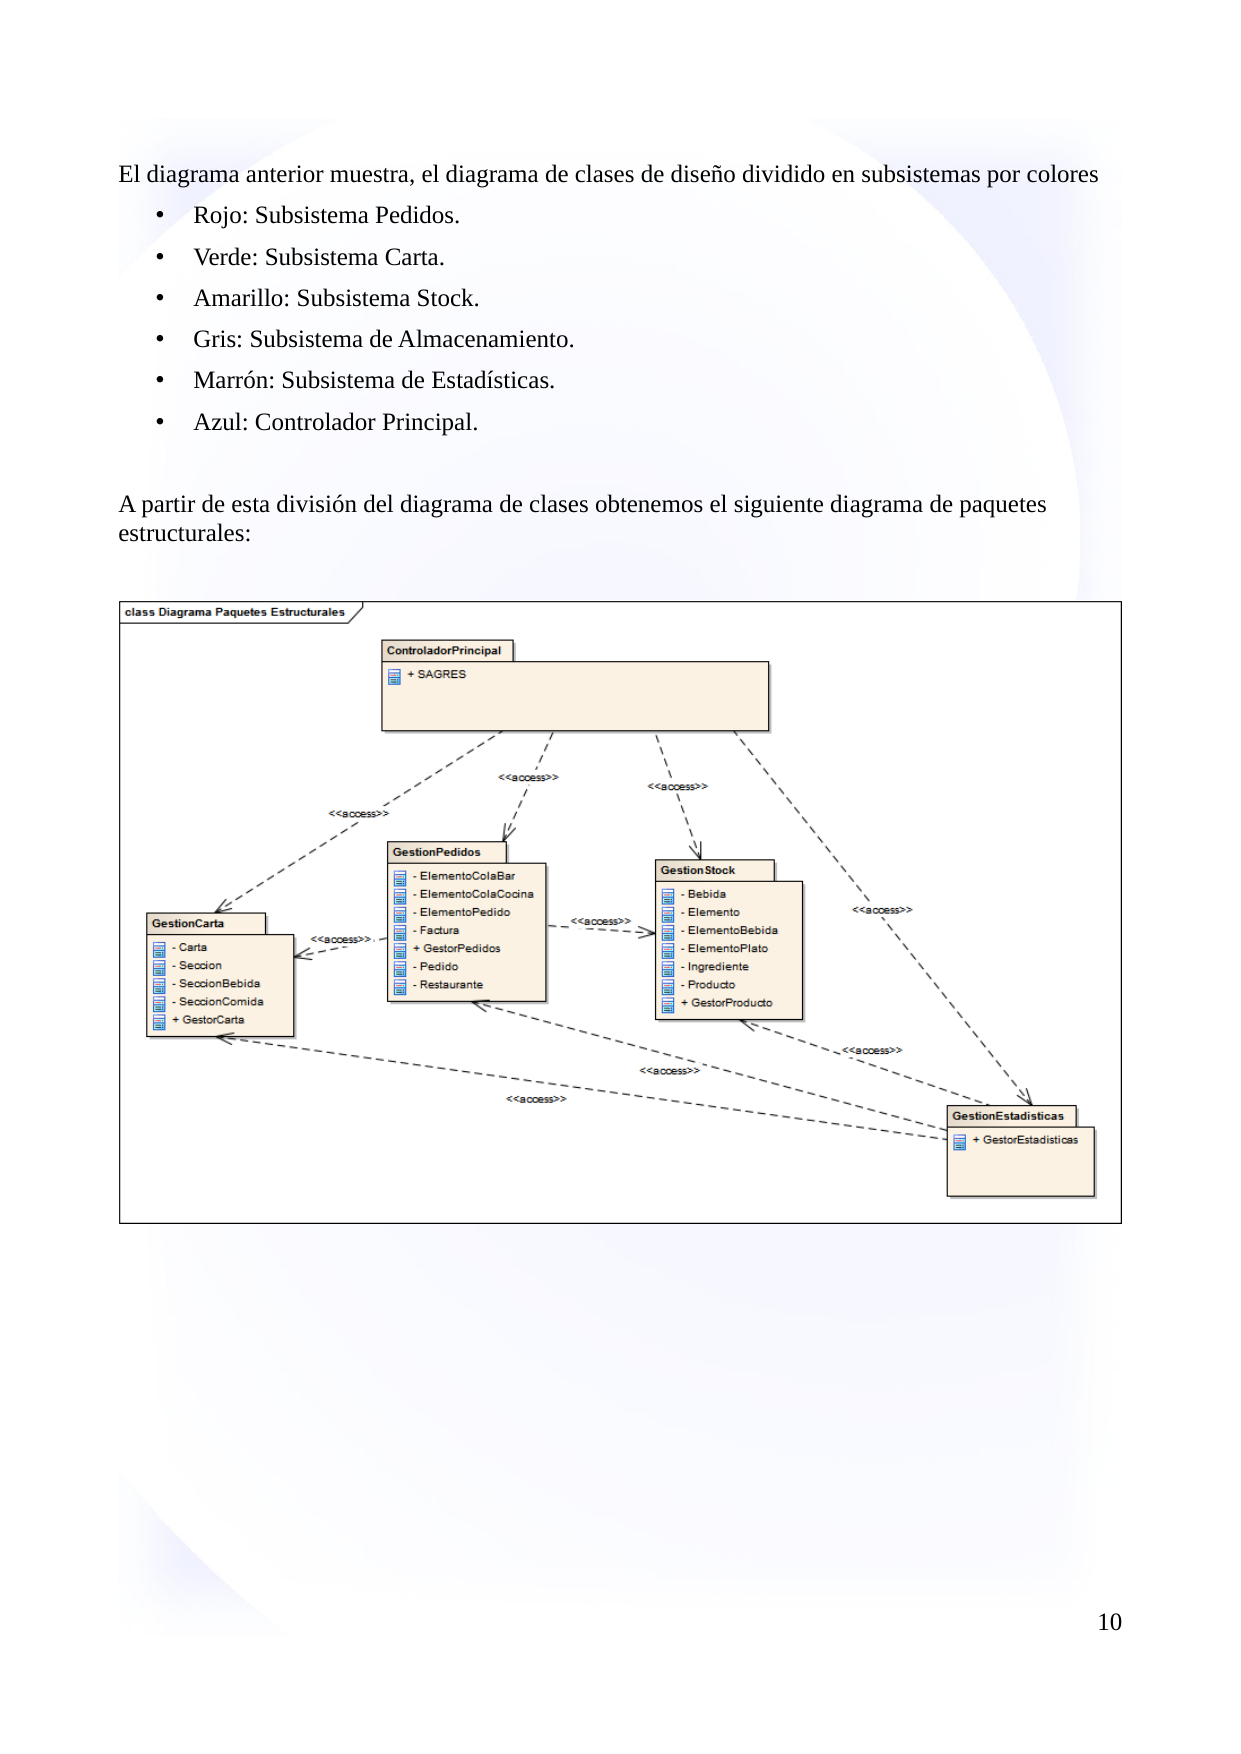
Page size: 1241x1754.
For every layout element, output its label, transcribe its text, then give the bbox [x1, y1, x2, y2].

text A partir de esta división del diagrama de clases obtenemos el siguiente diagrama de paquetes estructurales: [118, 489, 1122, 547]
list Amarillo: Subsistema Stock. [156, 283, 1122, 312]
picture [118, 118, 1122, 159]
list Gris: Subsistema de Almacenamiento. [156, 324, 1122, 353]
list Rojo: Subsistema Pedidos. [156, 201, 1122, 229]
picture [118, 547, 1122, 1636]
list Azul: Controlador Principal. [156, 407, 1122, 436]
picture [118, 188, 1122, 489]
text El diagrama anterior muestra, el diagrama de clases de diseño dividido en subsistemas por colores [118, 159, 1122, 188]
list Marrón: Subsistema de Estadísticas. [156, 366, 1122, 394]
list Verde: Subsistema Carta. [156, 242, 1122, 271]
